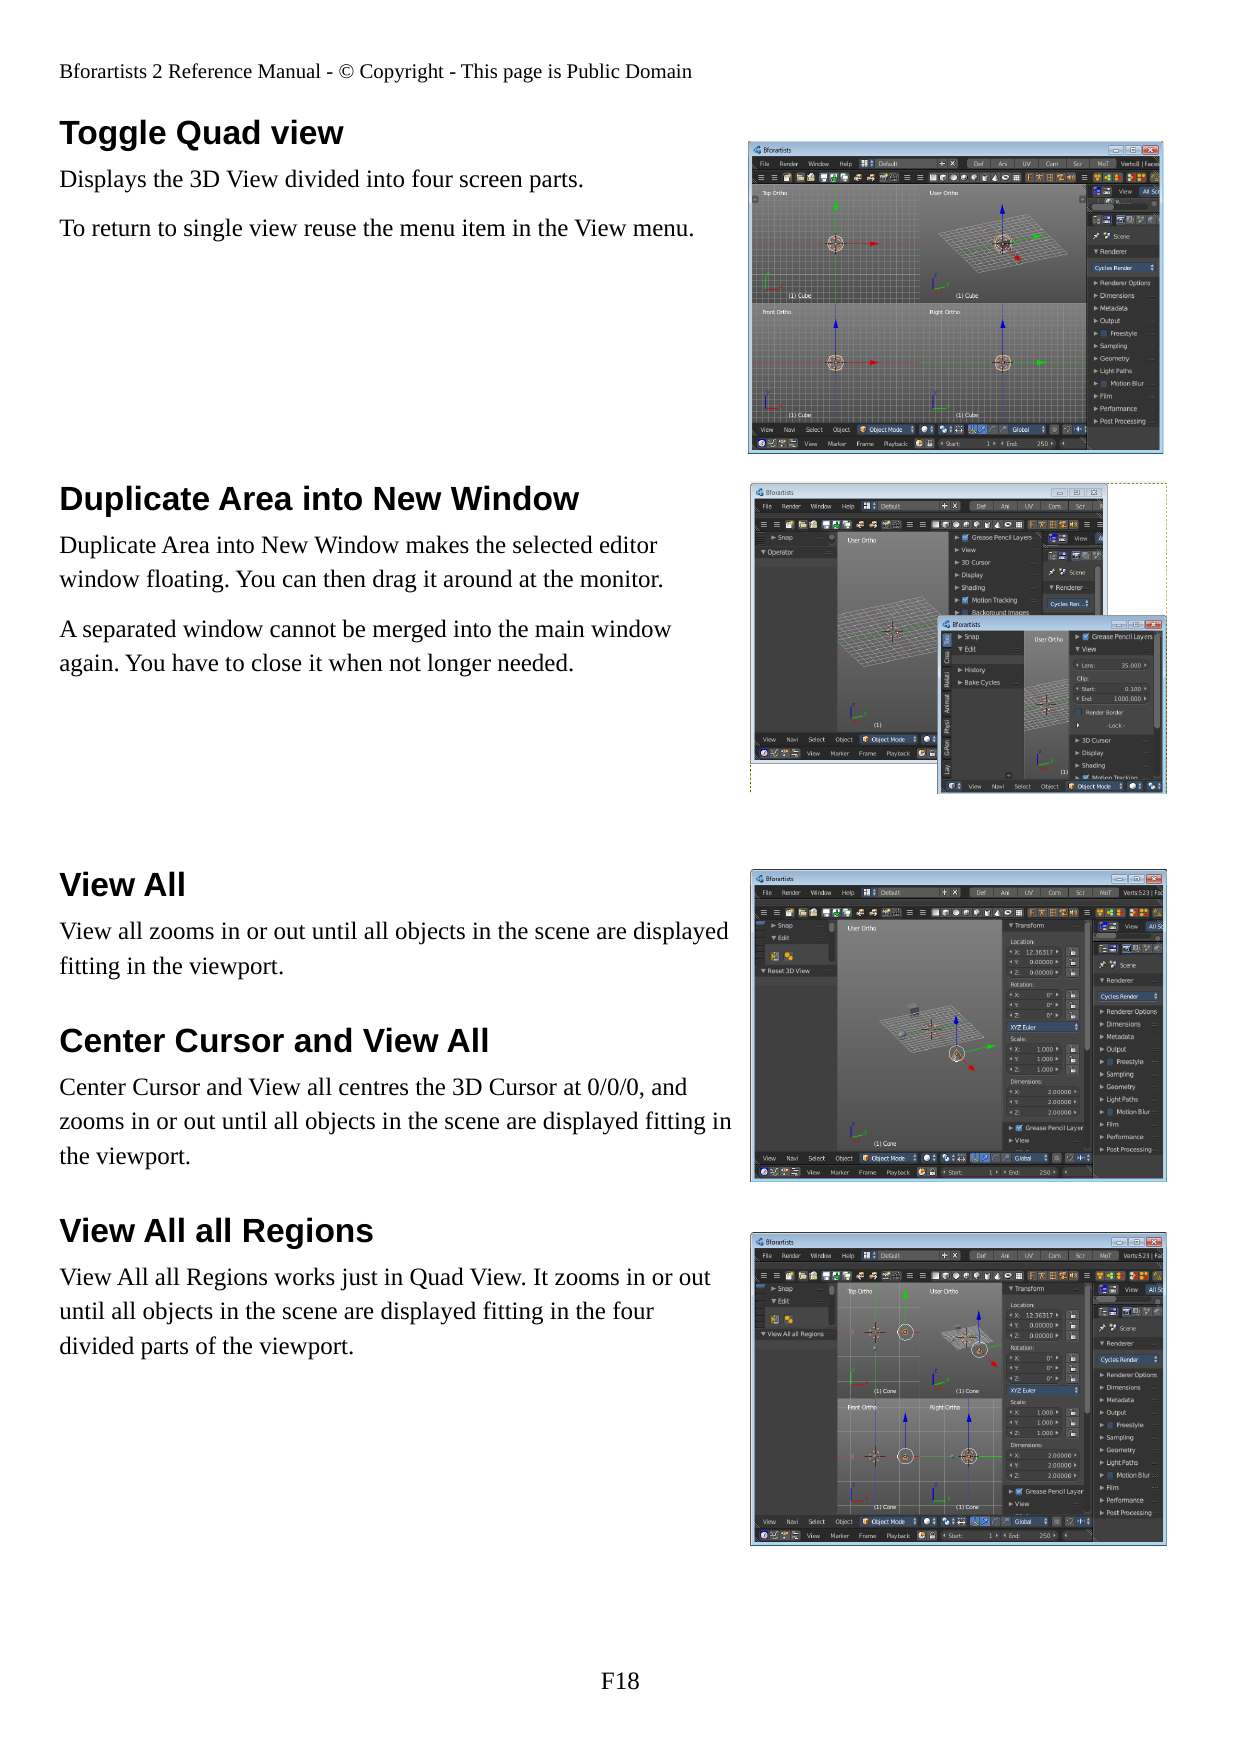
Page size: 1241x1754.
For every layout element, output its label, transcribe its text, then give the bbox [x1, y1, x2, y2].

subtitle Duplicate Area into New Window [59, 479, 1181, 518]
text Center Cursor and View all centres the 3D Cursor at 0/0/0, and zooms in or out until all objects in the scene are displayed fitting in the viewport. [59, 1072, 750, 1169]
picture [747, 141, 1164, 454]
picture [750, 1232, 1167, 1546]
subtitle Center Cursor and View All [59, 1021, 750, 1059]
picture [750, 481, 1167, 794]
text Displays the 3D View divided into four screen parts. [59, 164, 747, 192]
text A separated window cannot be merged into the main window again. You have to close it when not longer needed. [59, 614, 750, 677]
subtitle [1167, 1021, 1181, 1059]
text To return to single view reuse the menu item in the View menu. [59, 213, 747, 242]
text View All all Regions works just in Quad View. It zooms in or out until all objects in the scene are displayed fitting in the four divided parts of the viewport. [59, 1262, 750, 1359]
subtitle View All all Regions [59, 1211, 1181, 1249]
picture [750, 869, 1167, 1182]
text View all zooms in or out until all objects in the scene are displayed fitting in the viewport. [59, 916, 750, 979]
subtitle View All [59, 865, 1181, 904]
subtitle Toggle Quad view [59, 113, 1181, 151]
text Duplicate Area into New Window makes the selected editor window floating. You can then drag it around at the monitor. [59, 530, 750, 593]
